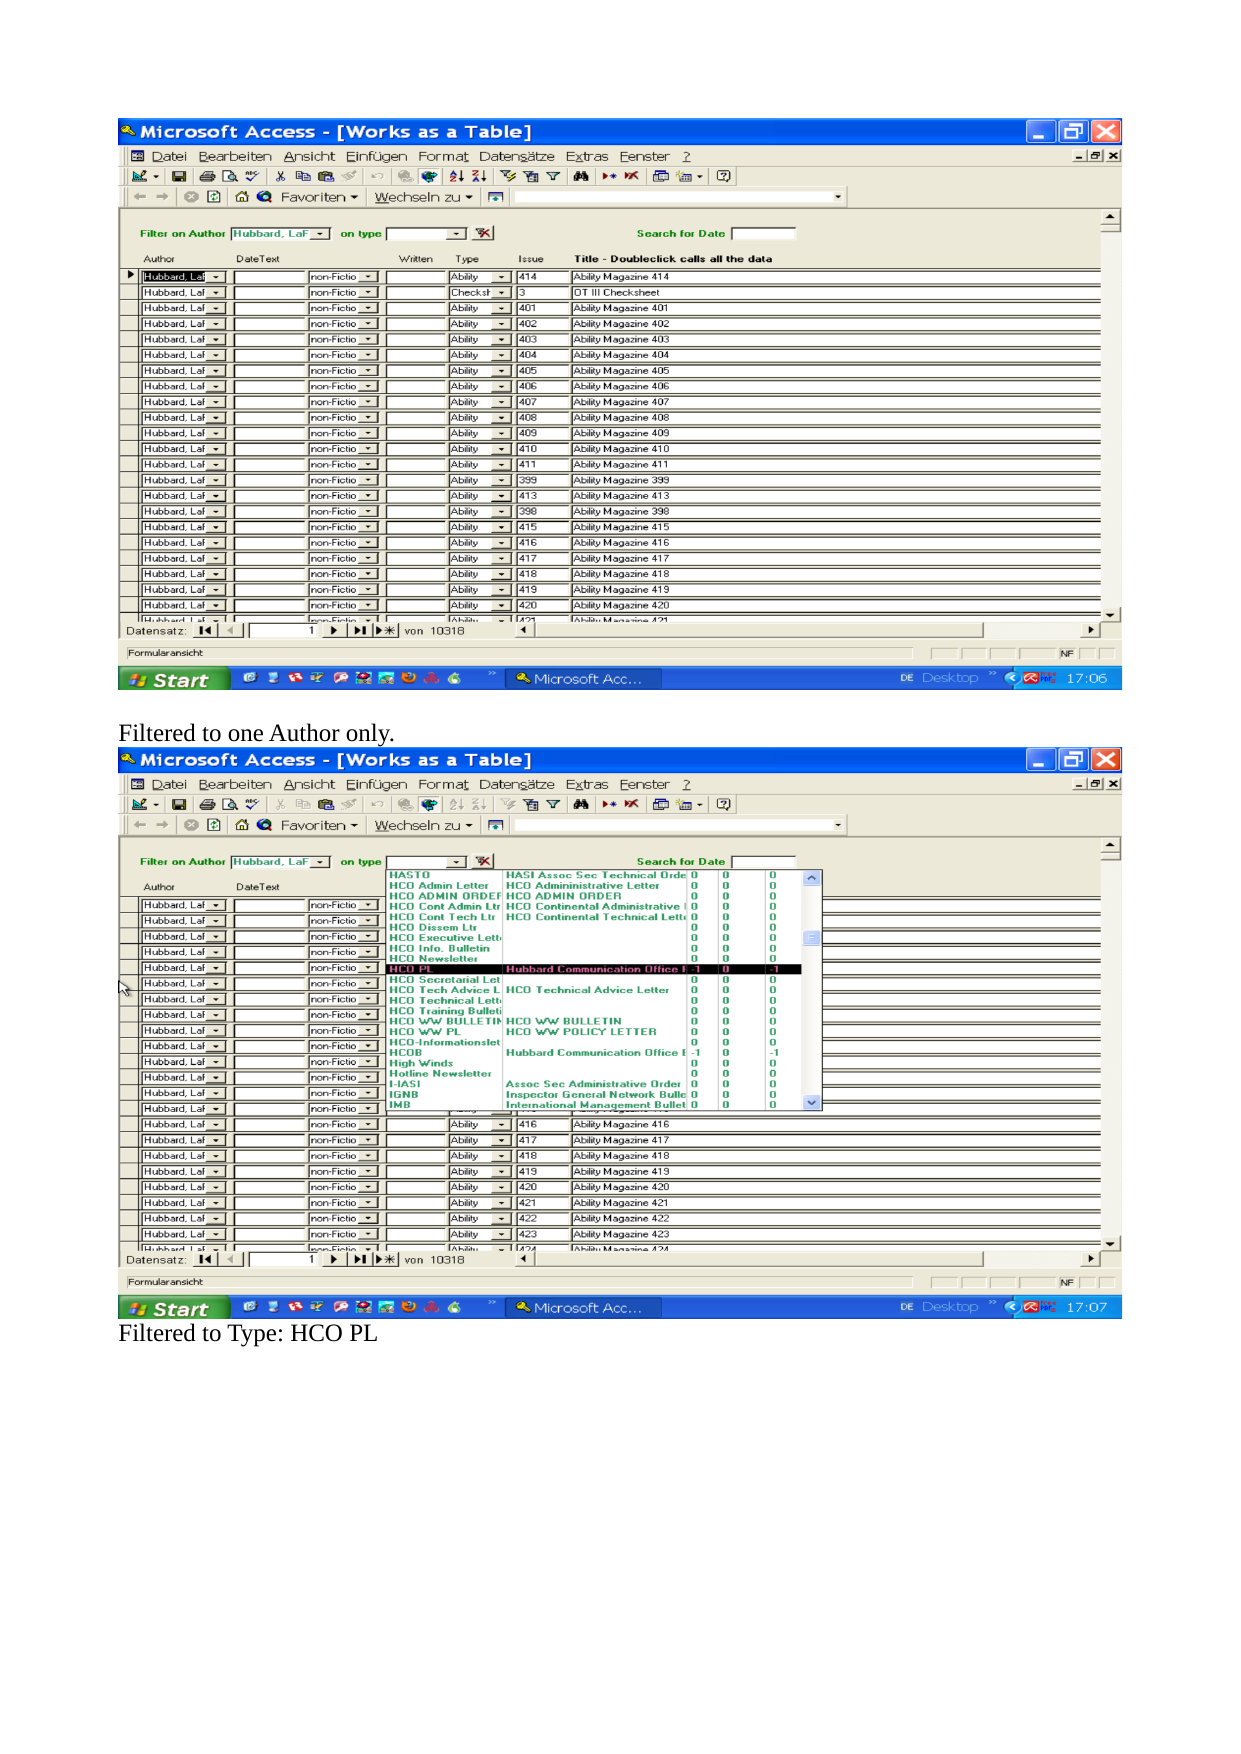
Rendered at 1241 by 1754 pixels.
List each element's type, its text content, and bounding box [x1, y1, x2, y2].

text Filtered to Type: HCO PL [118, 1319, 1122, 1347]
picture [118, 118, 1123, 690]
picture [118, 747, 1123, 1319]
text Filtered to one Author only. [118, 718, 1122, 747]
